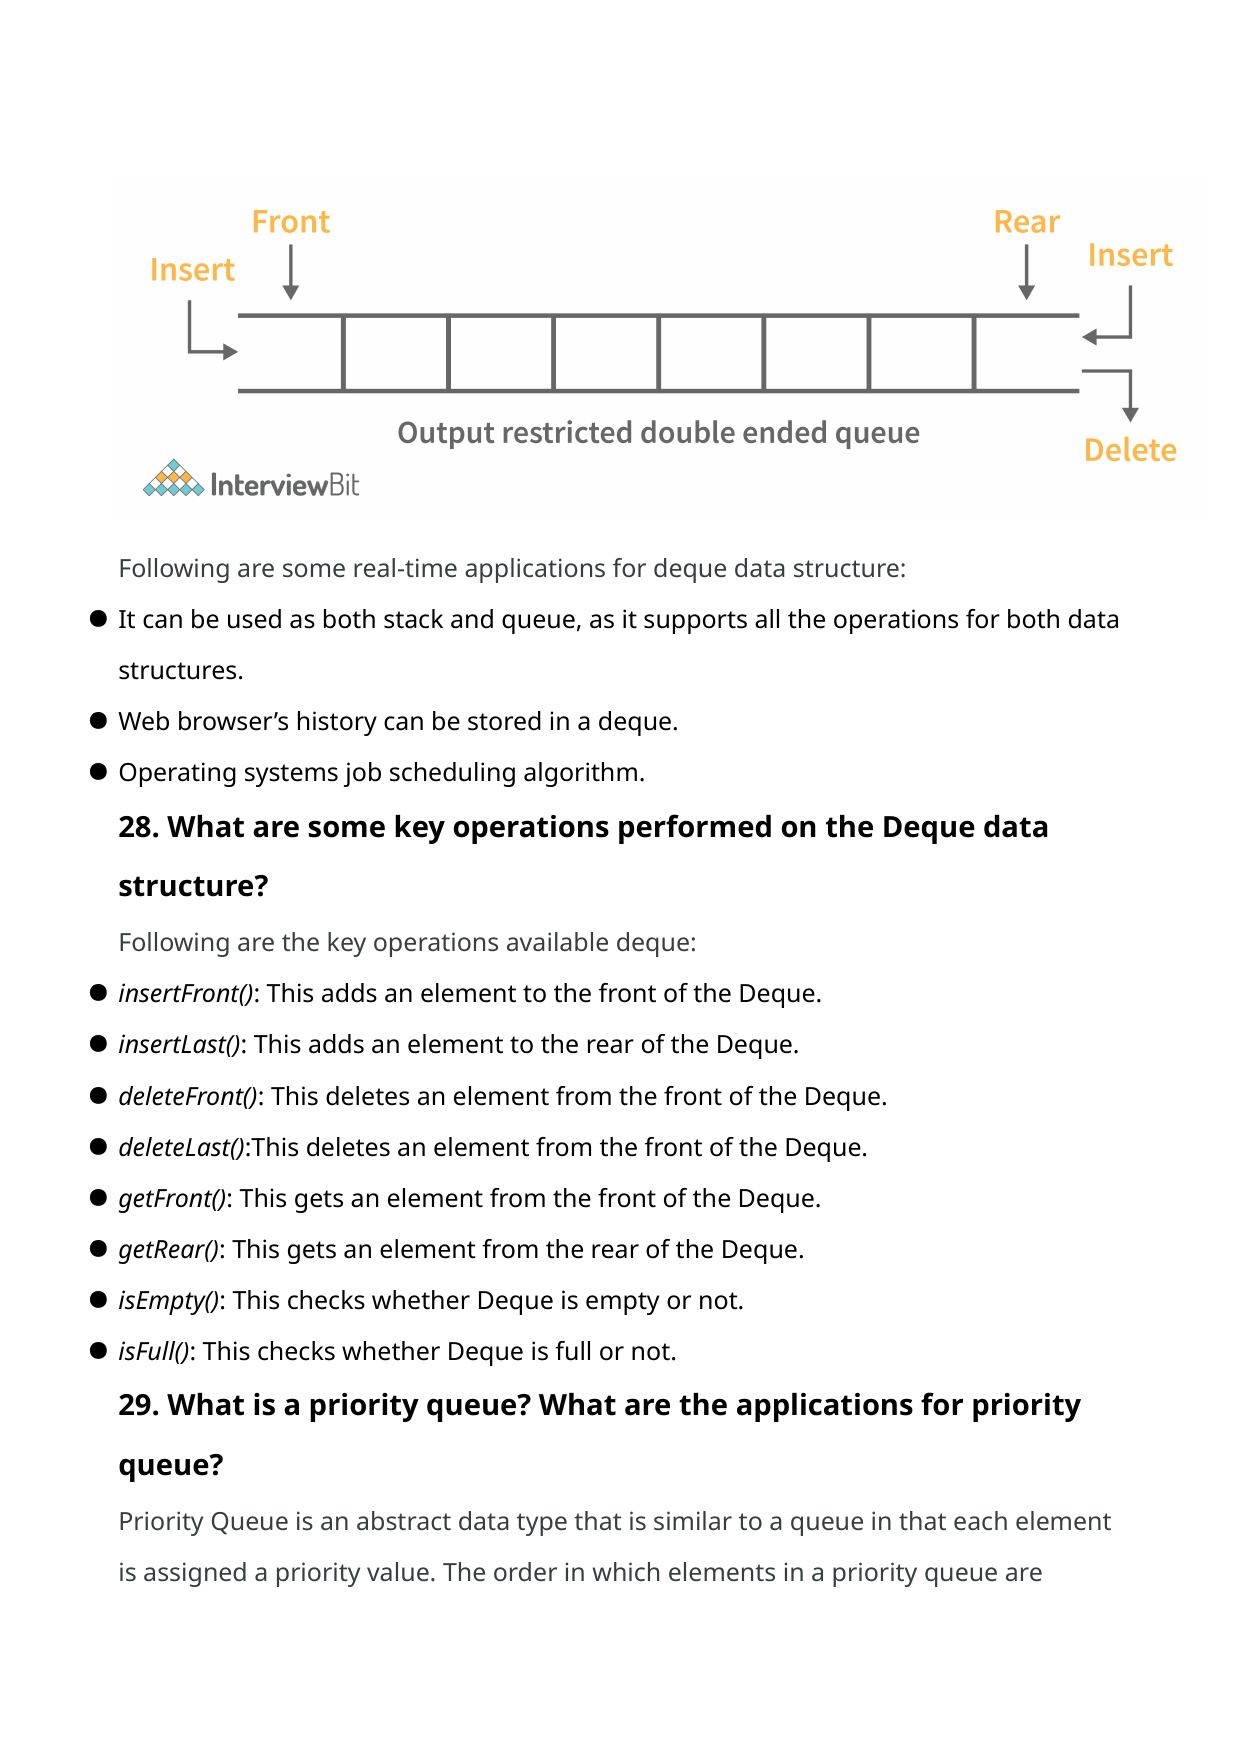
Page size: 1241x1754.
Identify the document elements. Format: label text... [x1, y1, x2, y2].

list insertLast(): This adds an element to the rear of the Deque. [118, 1027, 1122, 1061]
list deleteLast():This deletes an element from the front of the Deque. [118, 1129, 1122, 1163]
list insertFront(): This adds an element to the front of the Deque. [118, 976, 1122, 1010]
list getFront(): This gets an element from the front of the Deque. [118, 1180, 1122, 1214]
list Operating systems job scheduling algorithm. [118, 755, 1122, 789]
text Following are the key operations available deque: [118, 925, 1122, 959]
list Web browser’s history can be stored in a deque. [118, 704, 1122, 738]
list getRear(): This gets an element from the rear of the Deque. [118, 1231, 1122, 1265]
picture [118, 176, 1209, 522]
list deleteFront(): This deletes an element from the front of the Deque. [118, 1078, 1122, 1112]
text Following are some real-time applications for deque data structure: [118, 551, 1122, 585]
list isFull(): This checks whether Deque is full or not. [118, 1333, 1122, 1367]
subtitle 28. What are some key operations performed on the Deque data structure? [118, 806, 1122, 905]
list It can be used as both stack and queue, as it supports all the operations for both data structures. [118, 602, 1122, 687]
list isEmpty(): This checks whether Deque is empty or not. [118, 1282, 1122, 1316]
text Priority Queue is an abstract data type that is similar to a queue in that each element is assigned a priority value. The order in which elements in a priority queue are [118, 1503, 1122, 1588]
subtitle 29. What is a priority queue? What are the applications for priority queue? [118, 1384, 1122, 1484]
